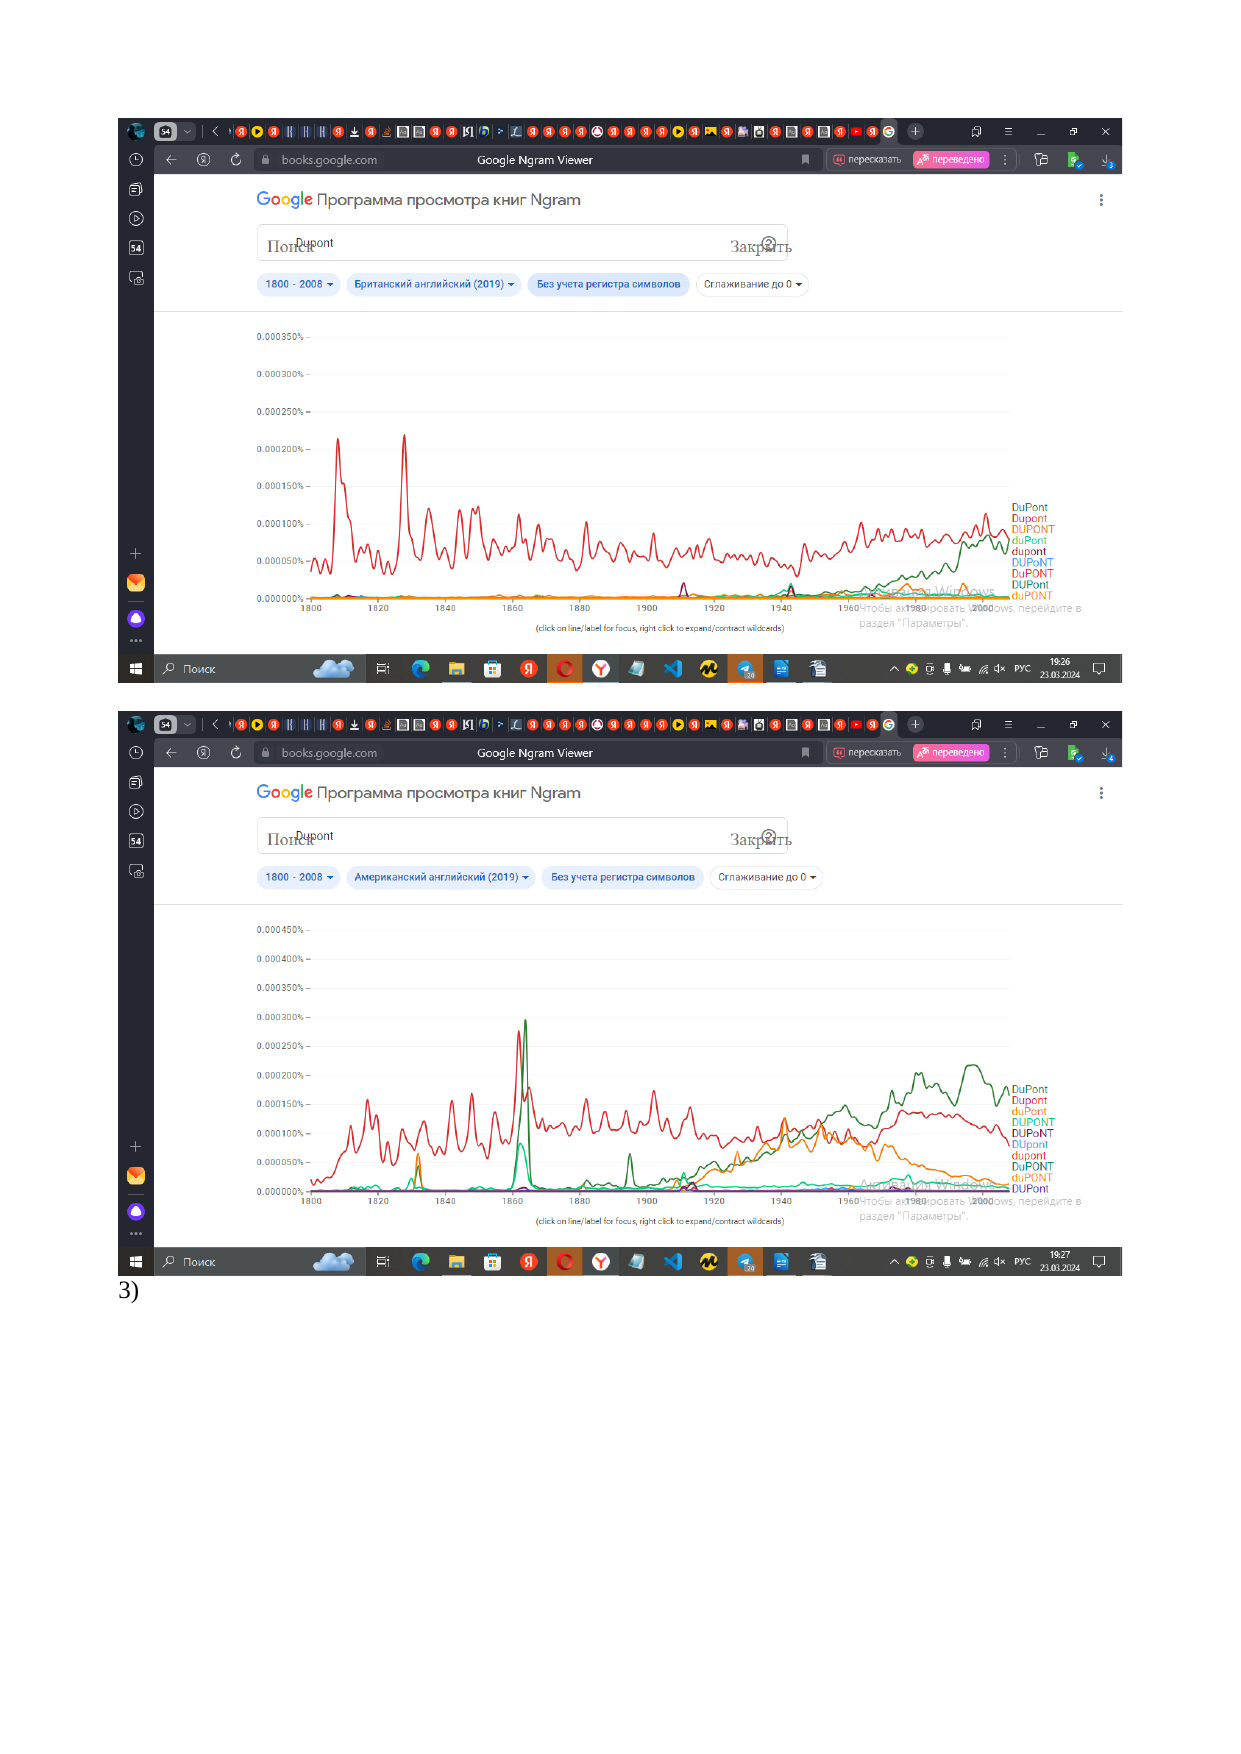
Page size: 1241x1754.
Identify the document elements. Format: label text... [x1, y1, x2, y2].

picture [118, 118, 1123, 683]
picture [118, 711, 1123, 1276]
text 3) [118, 1276, 1122, 1304]
